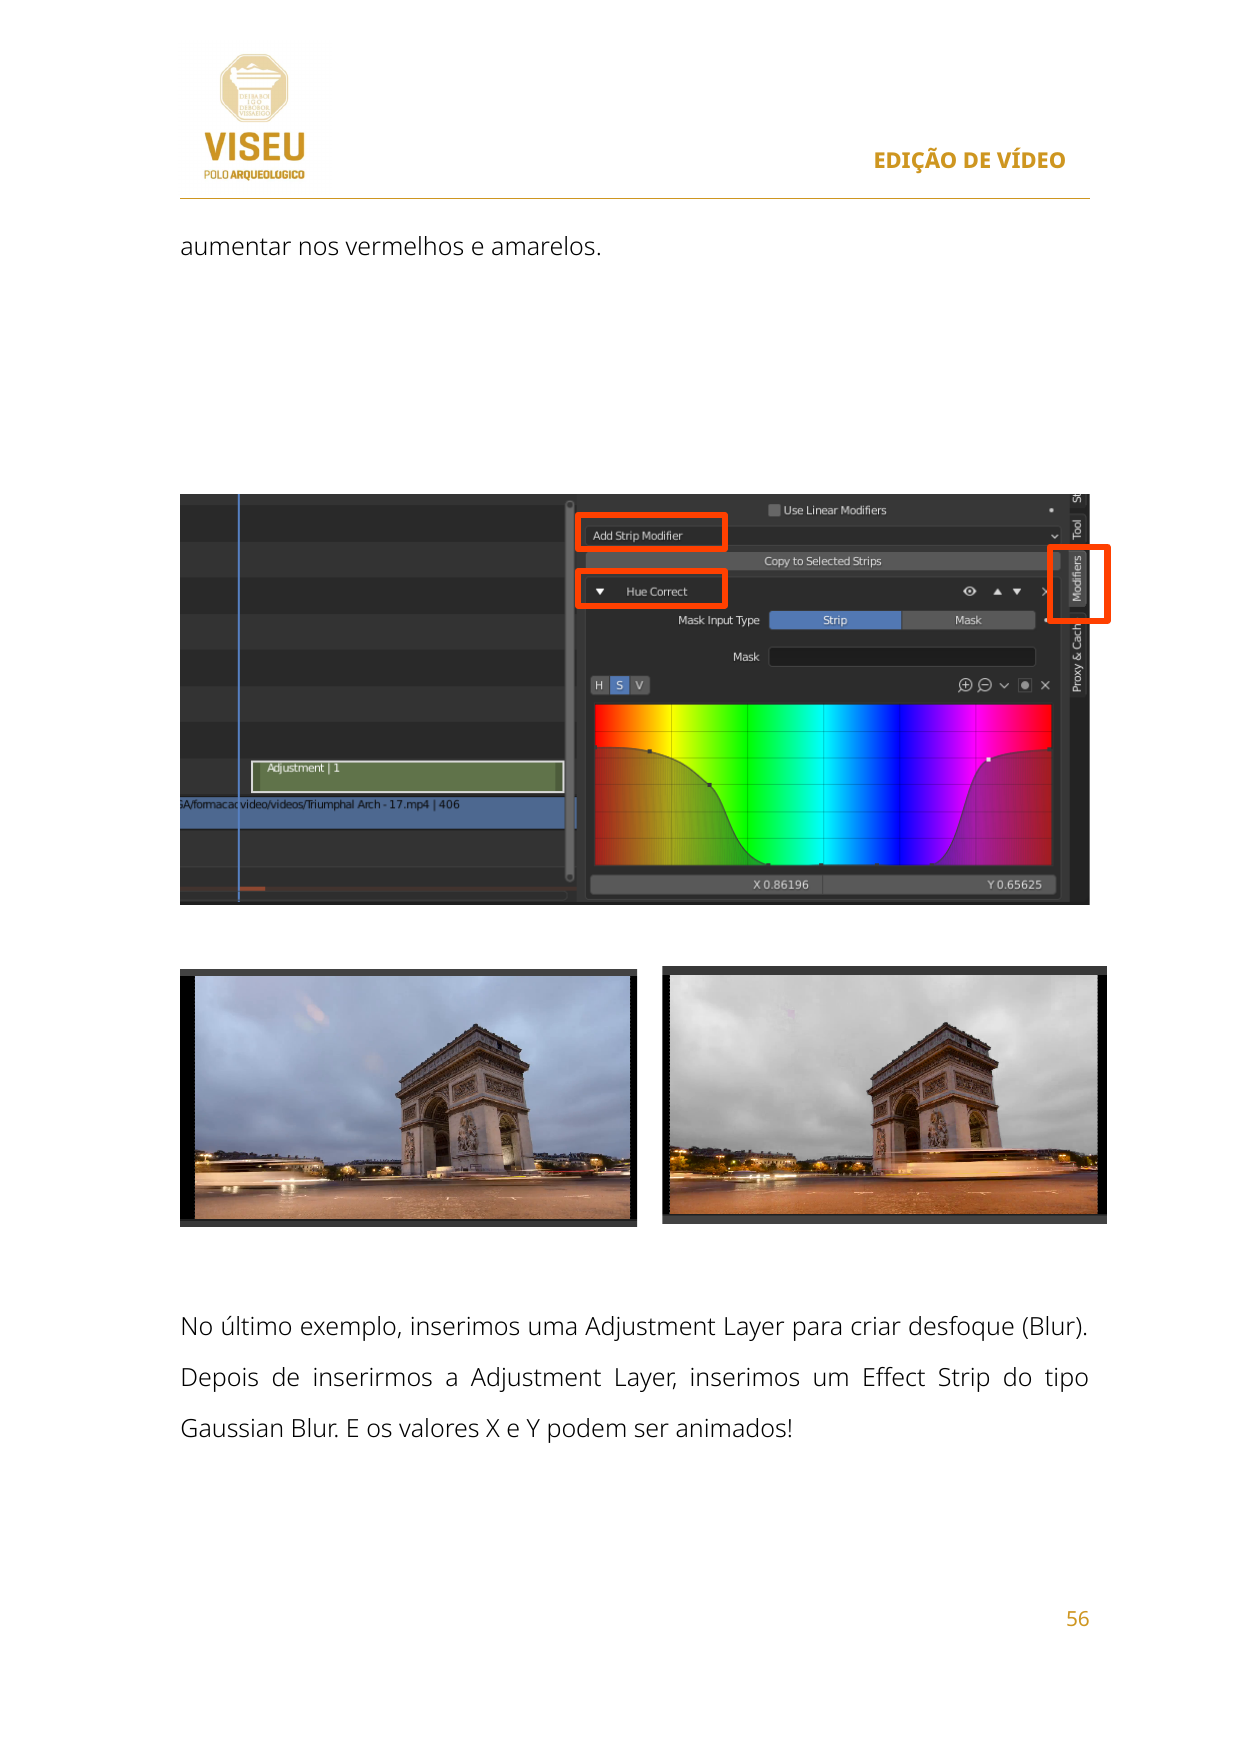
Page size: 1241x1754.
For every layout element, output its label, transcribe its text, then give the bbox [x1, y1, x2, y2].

text No último exemplo, inserimos uma Adjustment Layer para criar desfoque (Blur). Depois de inserirmos a Adjustment Layer, inserimos um Effect Strip do tipo Gaussian Blur. E os valores X e Y podem ser animados! [180, 1309, 1090, 1445]
picture [180, 494, 1090, 905]
picture [1053, 550, 1090, 618]
picture [662, 966, 1107, 1224]
text aumentar nos vermelhos e amarelos. [180, 228, 1090, 262]
picture [180, 969, 638, 1227]
